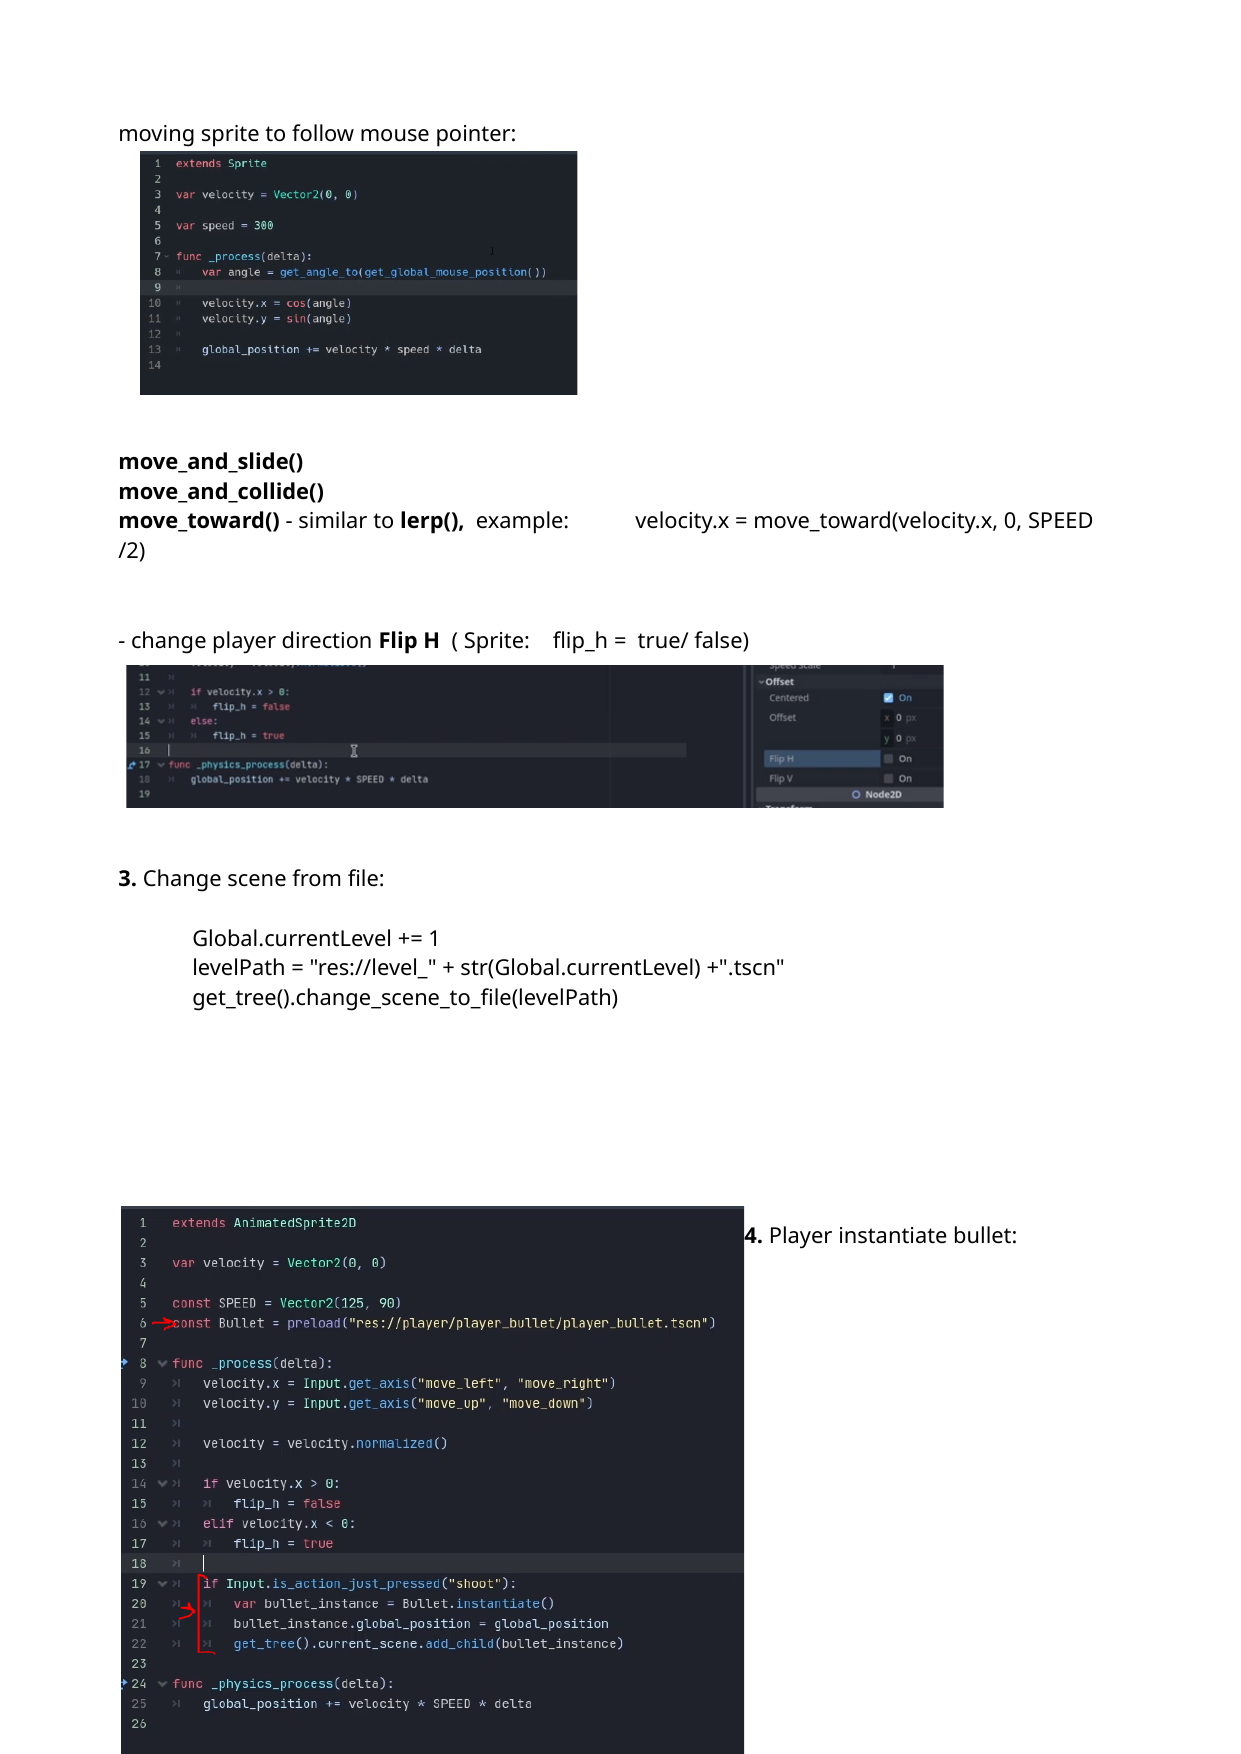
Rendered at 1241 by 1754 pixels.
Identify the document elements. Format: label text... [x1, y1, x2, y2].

picture [121, 1206, 745, 1754]
text 4. Player instantiate bullet: [745, 1220, 1122, 1250]
text get_tree().change_scene_to_file(levelPath) [118, 982, 1122, 1012]
text moving sprite to follow mouse pointer: [118, 118, 1122, 148]
text Global.currentLevel += 1 [118, 922, 1122, 952]
picture [126, 665, 944, 808]
text move_and_collide() [118, 476, 1122, 505]
text move_toward() - similar to lerp(), example: velocity.x = move_toward(velocity.x, 0, SPEED /2) [118, 505, 1122, 565]
text - change player direction Flip H ( Sprite: flip_h = true/ false) [118, 624, 1122, 654]
text 3. Change scene from file: [118, 863, 1122, 893]
text move_and_slide() [118, 446, 1122, 476]
text levelPath = "res://level_" + str(Global.currentLevel) +".tscn" [118, 952, 1122, 982]
picture [140, 151, 578, 395]
